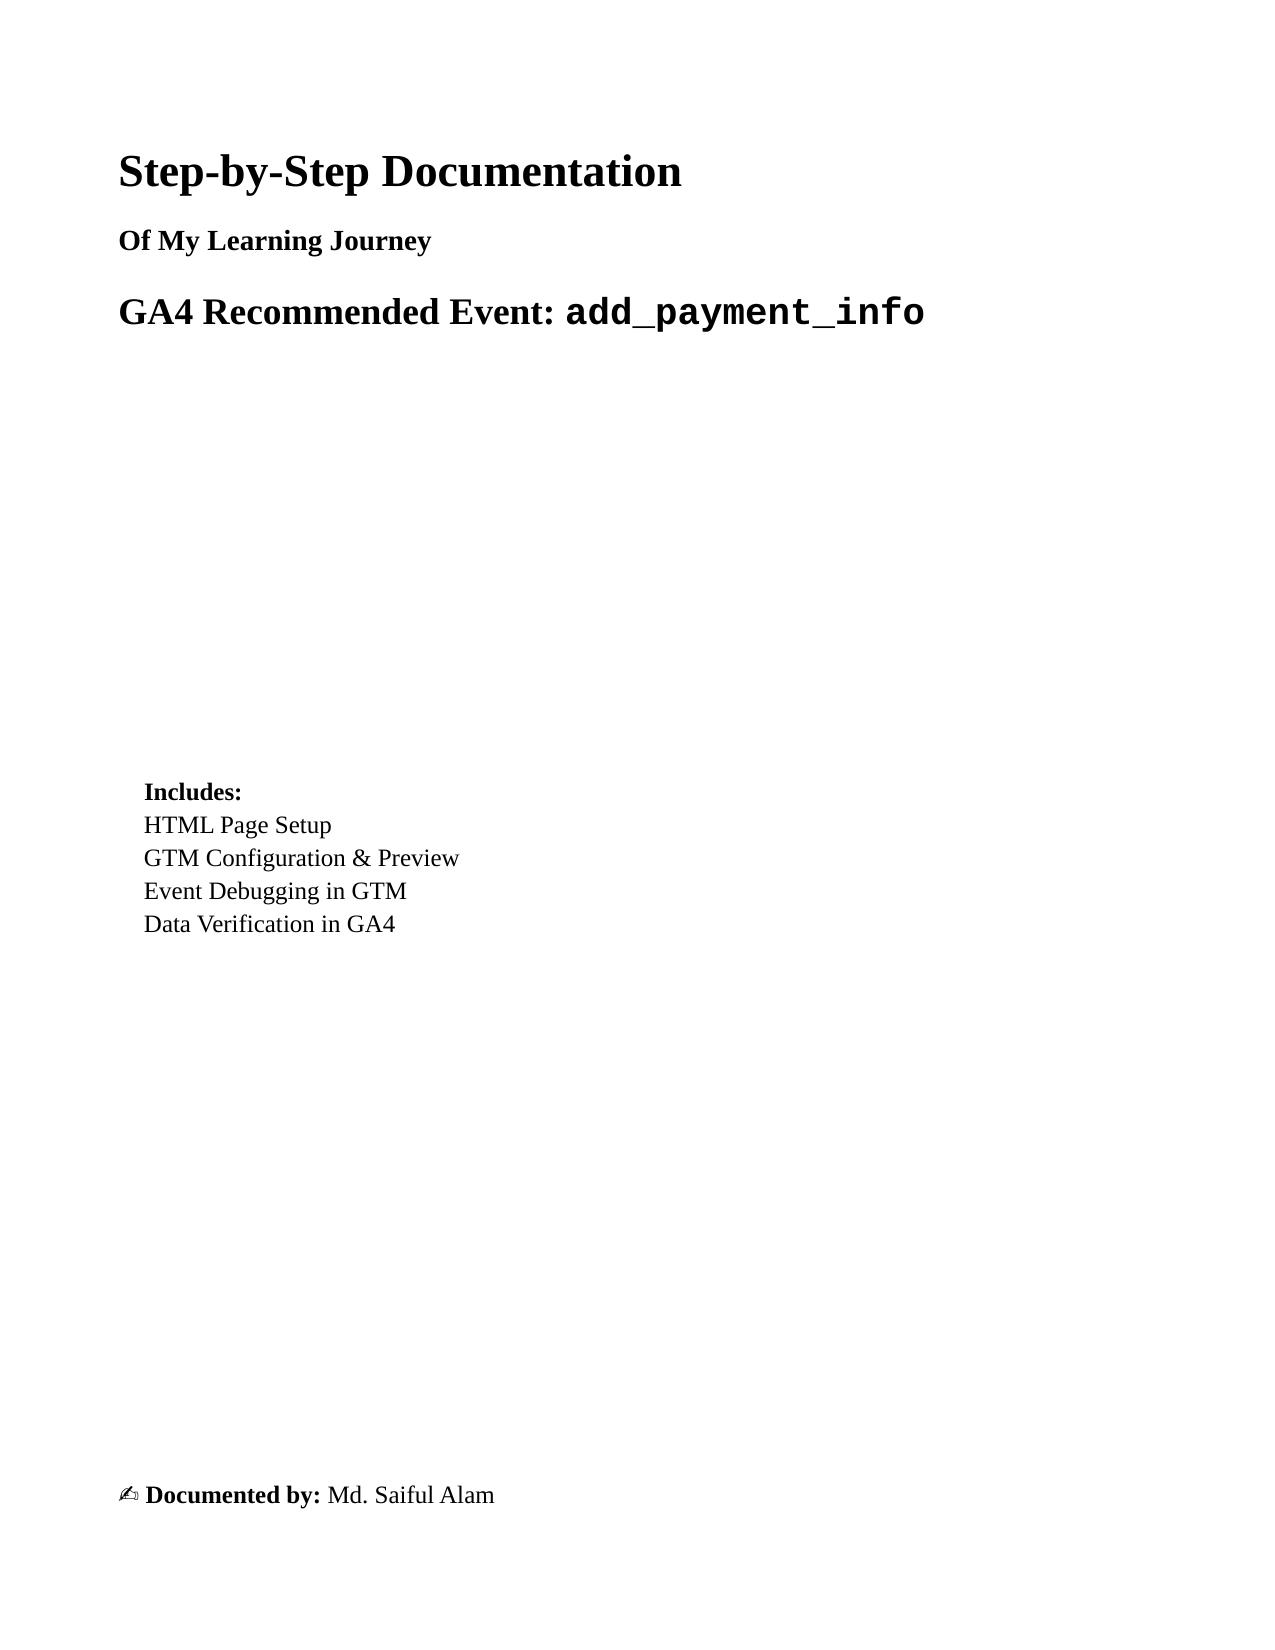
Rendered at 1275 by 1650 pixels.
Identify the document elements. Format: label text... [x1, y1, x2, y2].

text 📌 Includes: ✅ HTML Page Setup ✅ GTM Configuration & Preview ✅ Event Debugging in GTM ✅ Data Verification in GA4 [118, 777, 1157, 938]
text ✍ Documented by: Md. Saiful Alam [118, 1480, 1157, 1509]
subtitle Step-by-Step Documentation [118, 143, 1157, 196]
subtitle Of My Learning Journey [118, 223, 1157, 256]
subtitle GA4 Recommended Event: add_payment_info [118, 290, 1157, 336]
